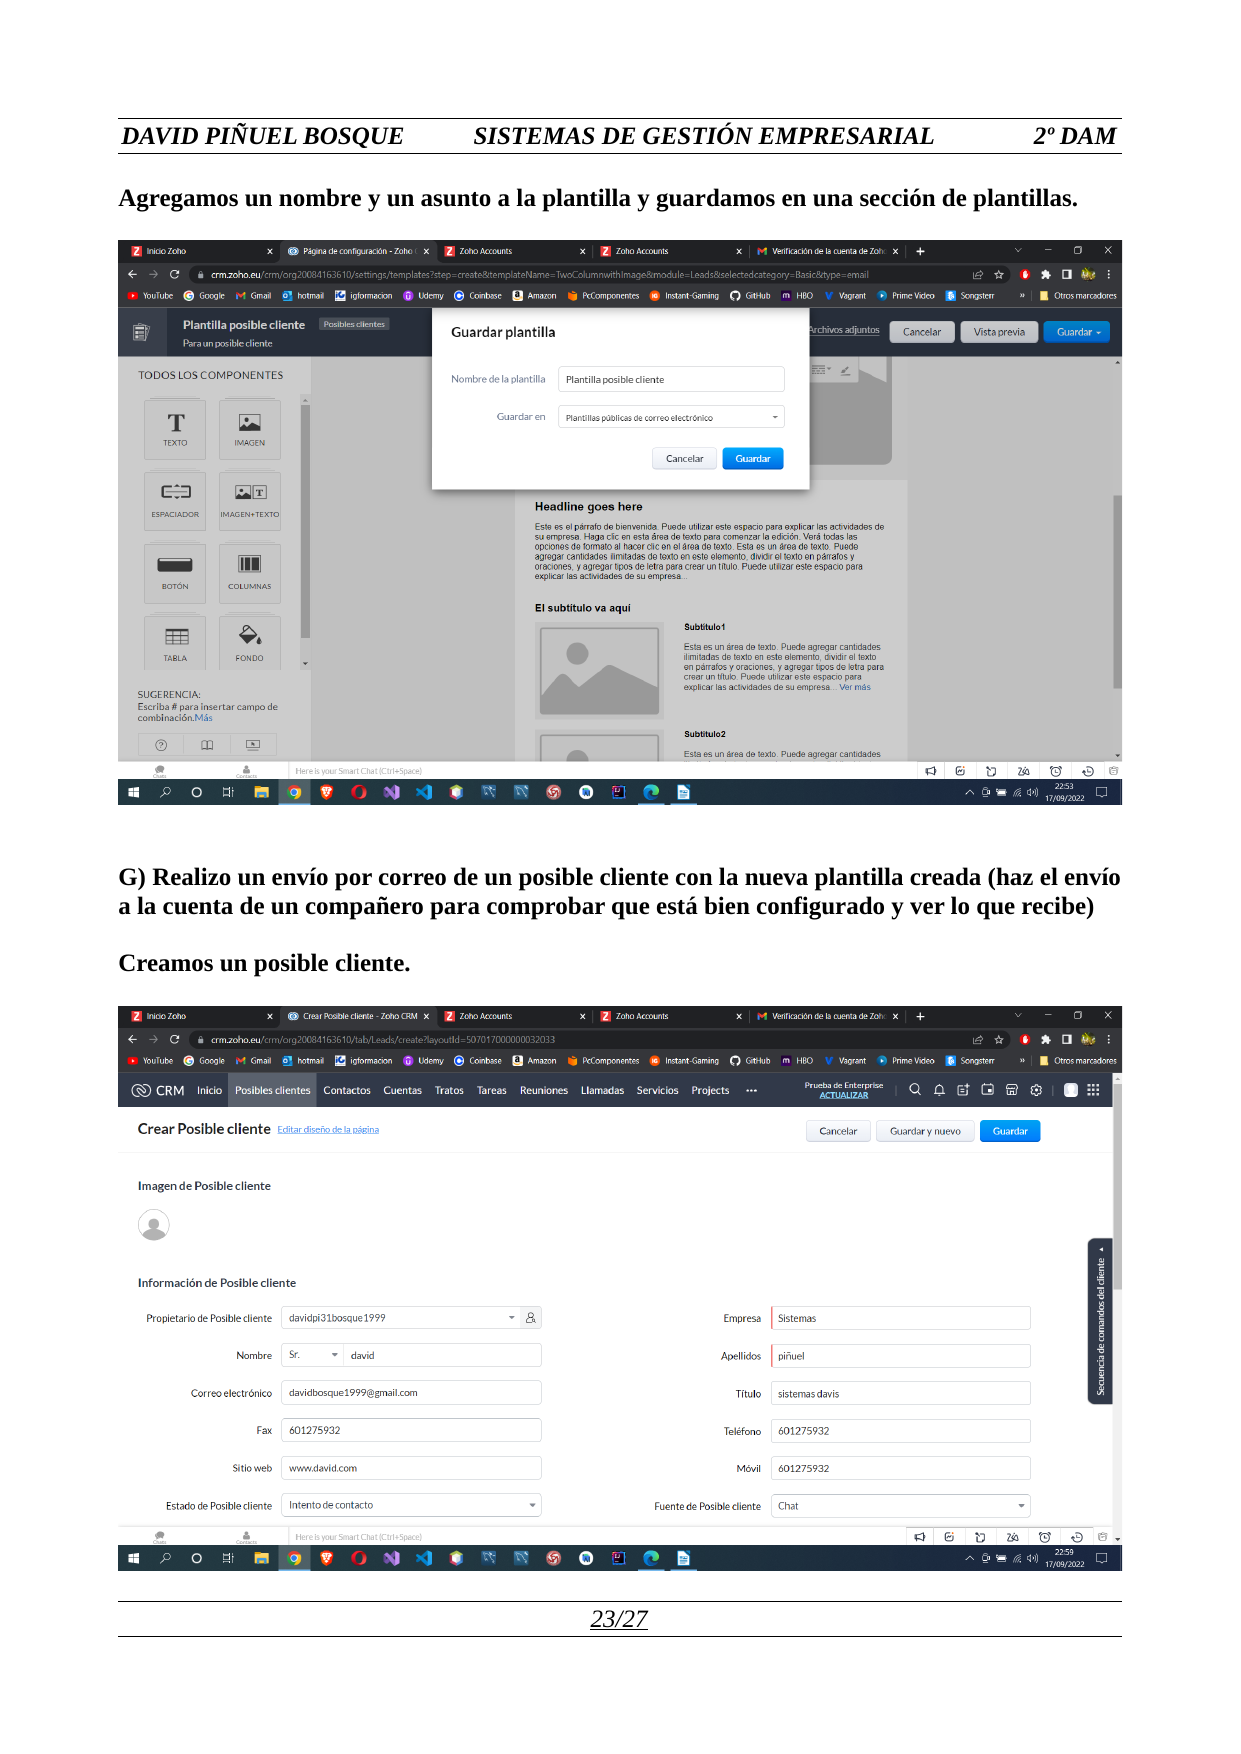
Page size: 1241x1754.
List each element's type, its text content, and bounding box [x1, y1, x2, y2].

text Creamos un posible cliente. [118, 948, 1122, 977]
picture [118, 240, 1123, 805]
text Agregamos un nombre y un asunto a la plantilla y guardamos en una sección de plantillas. [118, 183, 1122, 211]
text G) Realizo un envío por correo de un posible cliente con la nueva plantilla creada (haz el envío a la cuenta de un compañero para comprobar que está bien configurado y ver lo que recibe) [118, 862, 1122, 920]
picture [118, 1006, 1123, 1571]
